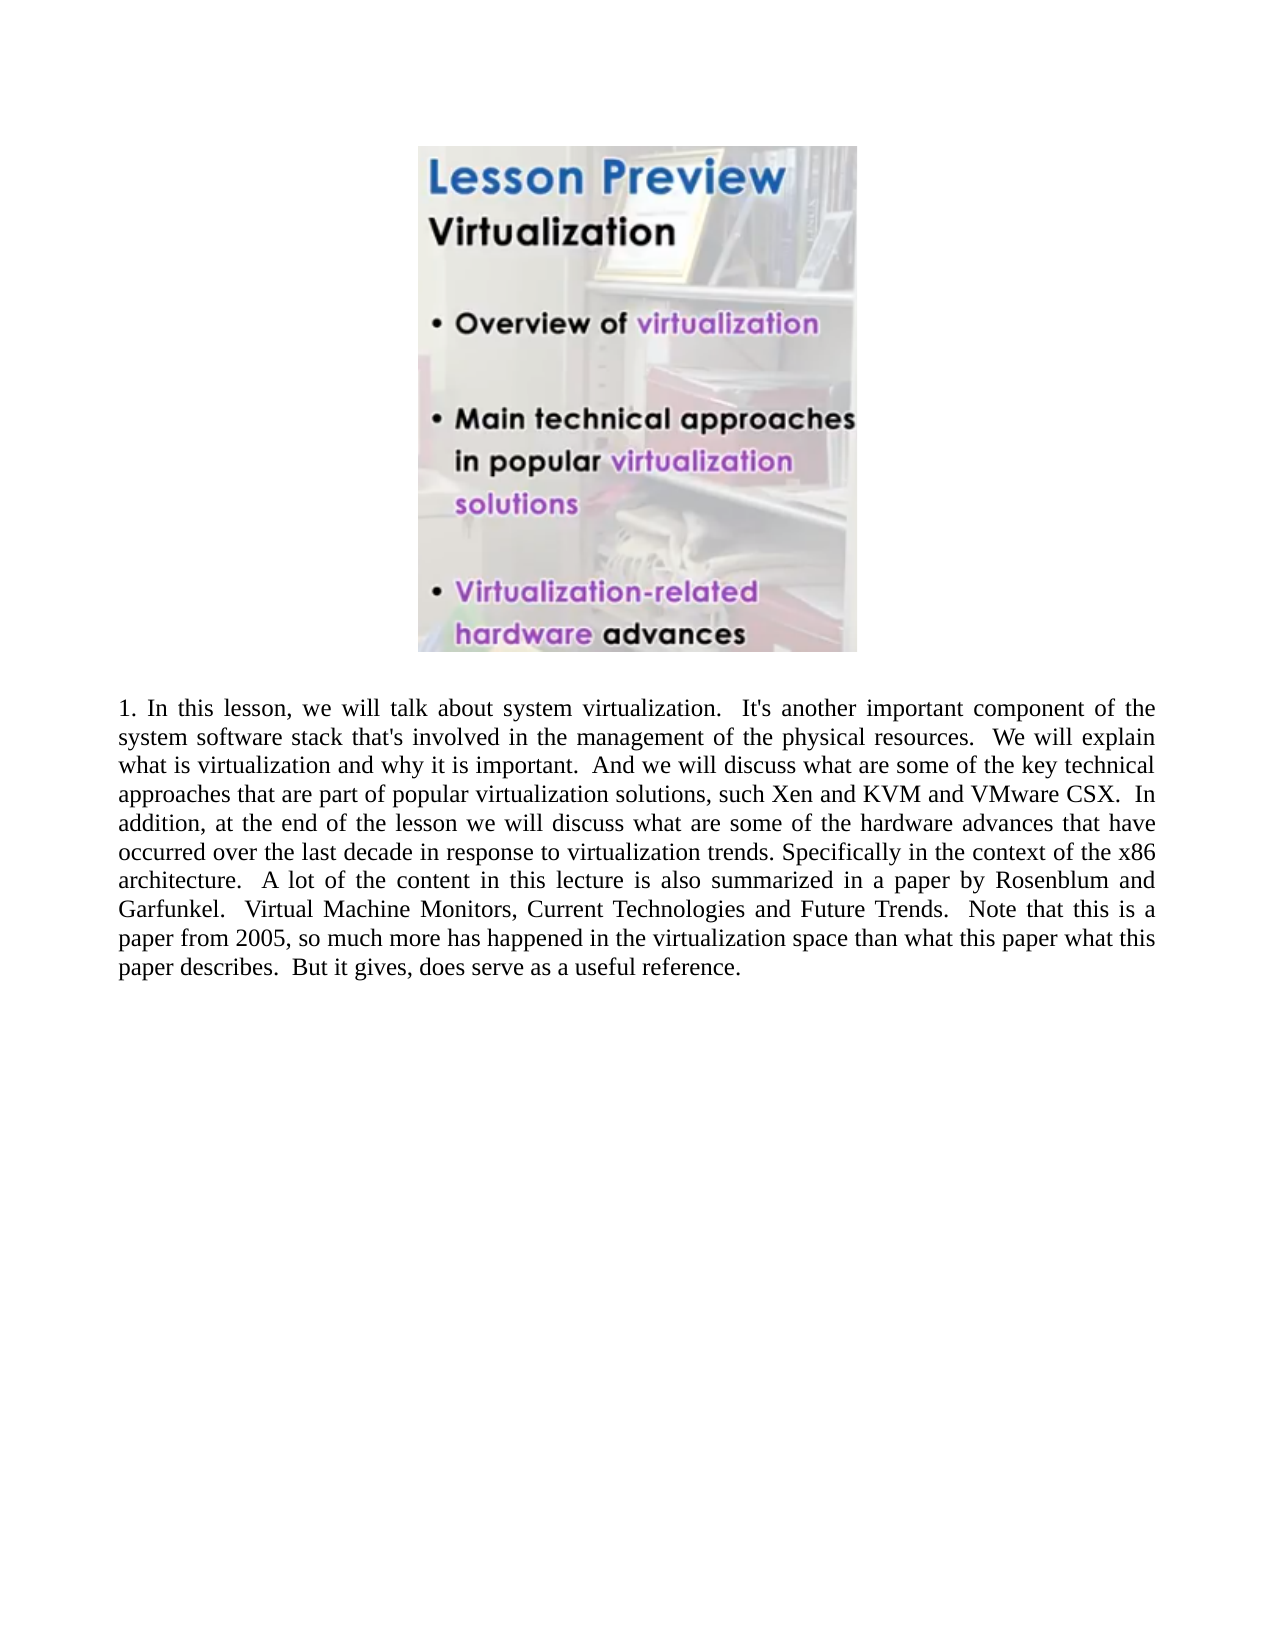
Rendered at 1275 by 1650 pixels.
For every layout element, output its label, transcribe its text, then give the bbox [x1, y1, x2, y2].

text 1. In this lesson, we will talk about system virtualization. It's another important component of the system software stack that's involved in the management of the physical resources. We will explain what is virtualization and why it is important. And we will discuss what are some of the key technical approaches that are part of popular virtualization solutions, such Xen and KVM and VMware CSX. In addition, at the end of the lesson we will discuss what are some of the hardware advances that have occurred over the last decade in response to virtualization trends. Specifically in the context of the x86 architecture. A lot of the content in this lecture is also summarized in a paper by Rosenblum and Garfunkel. Virtual Machine Monitors, Current Technologies and Future Trends. Note that this is a paper from 2005, so much more has happened in the virtualization space than what this paper what this paper describes. But it gives, does serve as a useful reference. [118, 693, 1157, 981]
picture [418, 146, 858, 652]
